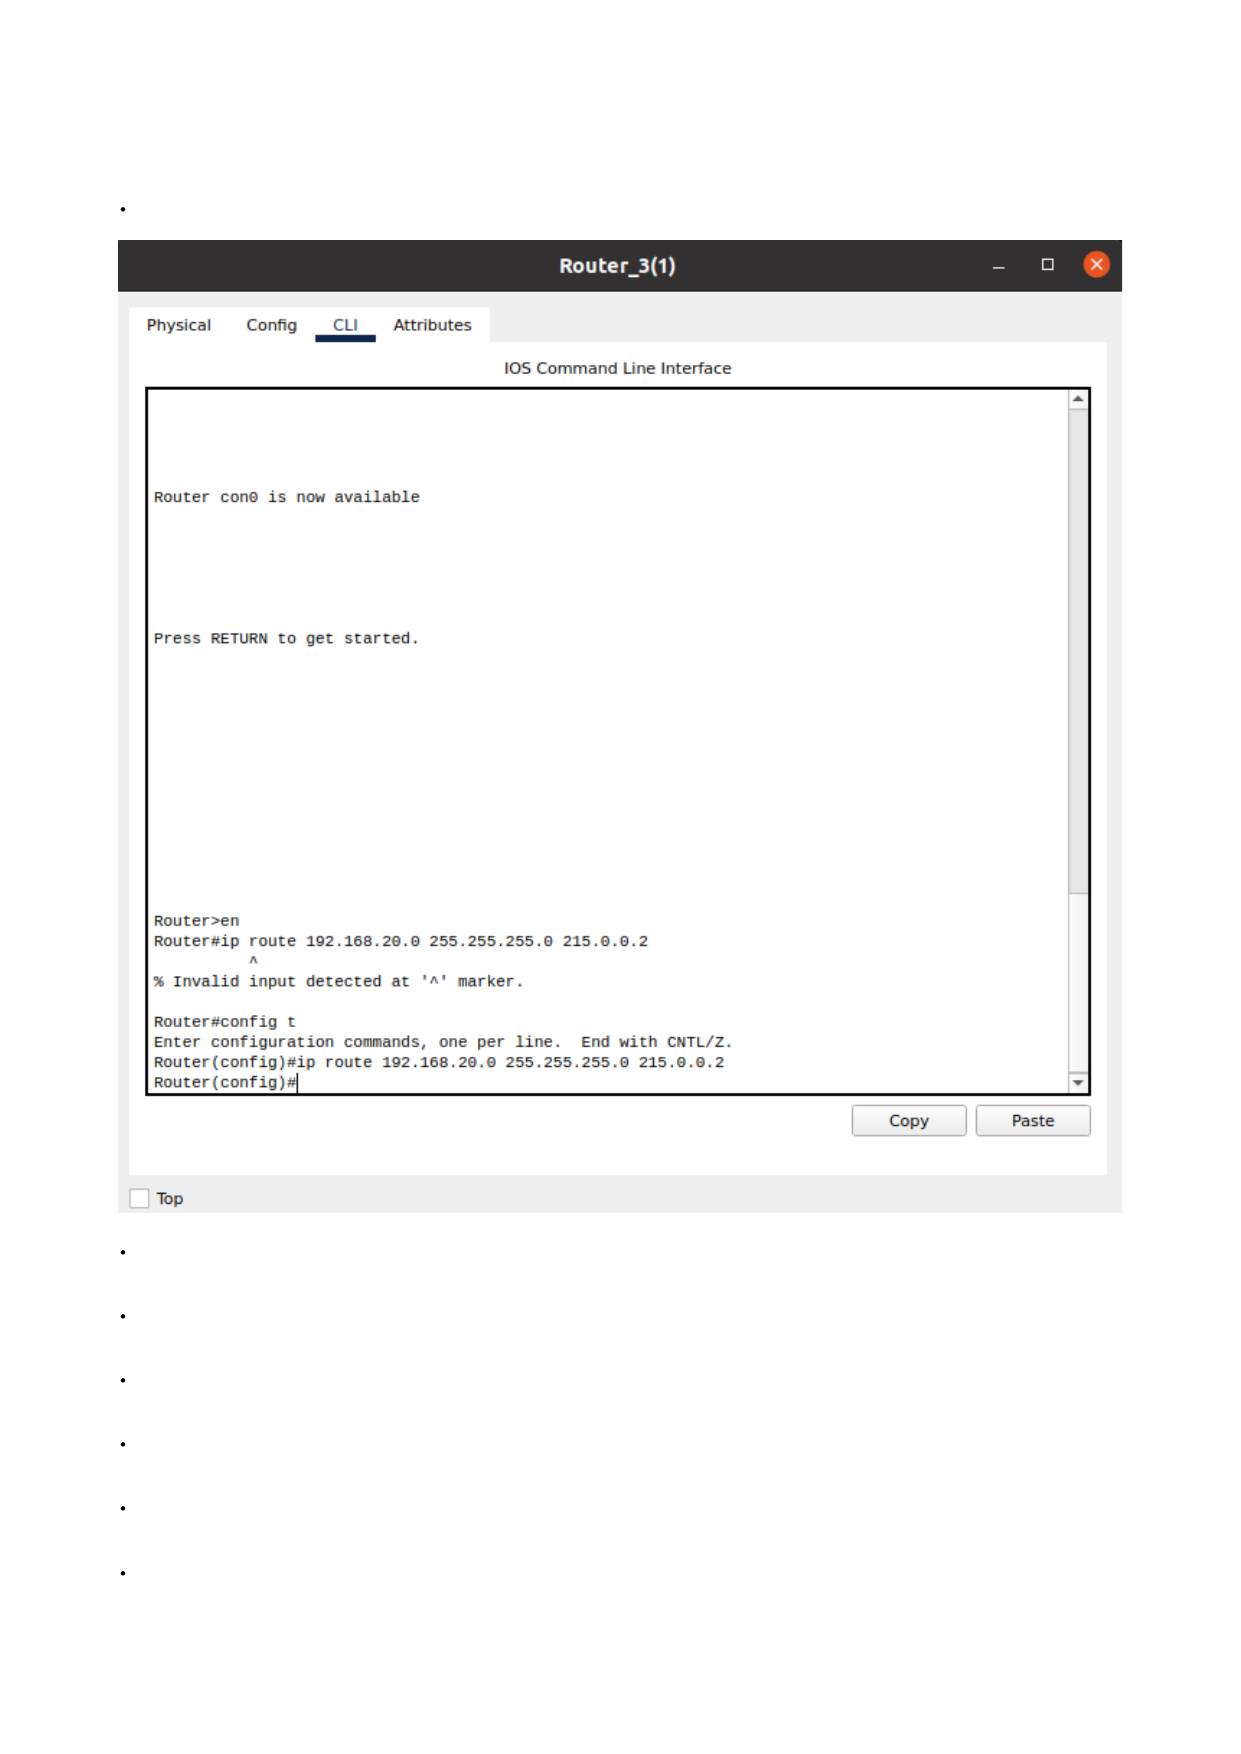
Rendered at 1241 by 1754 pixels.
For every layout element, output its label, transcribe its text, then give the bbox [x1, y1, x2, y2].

text . [118, 1213, 1122, 1262]
text . [118, 1283, 1122, 1326]
text . [118, 1540, 1122, 1583]
text . [118, 1476, 1122, 1519]
picture [118, 240, 1123, 1213]
text . [118, 1347, 1122, 1391]
text . [118, 176, 1122, 219]
text . [118, 1412, 1122, 1455]
